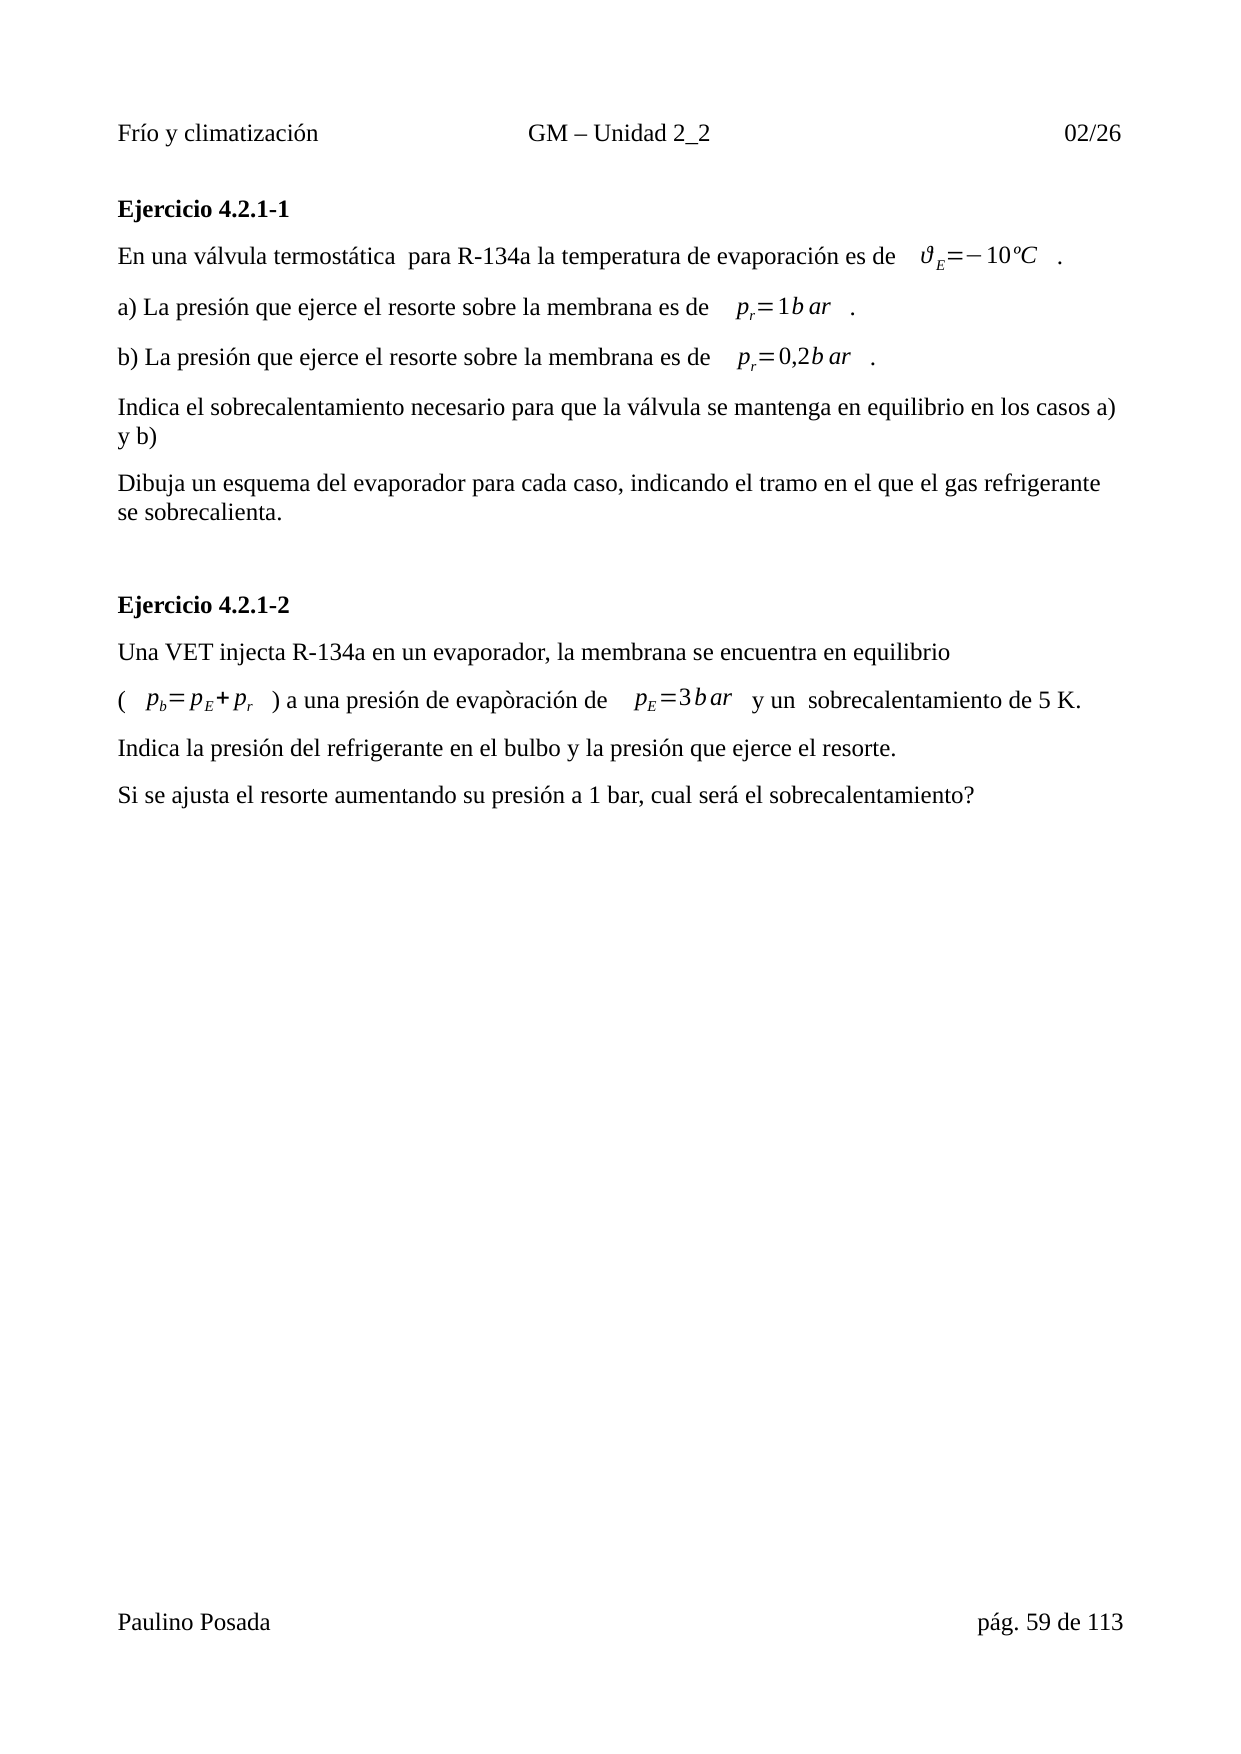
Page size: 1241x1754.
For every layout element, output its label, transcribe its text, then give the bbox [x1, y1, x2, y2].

text Dibuja un esquema del evaporador para cada caso, indicando el tramo en el que el gas refrigerante se sobrecalienta. [117, 468, 1123, 525]
text En una válvula termostática para R-134a la temperatura de evaporación es de . [117, 241, 1123, 273]
text Si se ajusta el resorte aumentando su presión a 1 bar, cual será el sobrecalentamiento? [117, 780, 1123, 809]
text Ejercicio 4.2.1-1 [117, 194, 1123, 223]
text Indica la presión del refrigerante en el bulbo y la presión que ejerce el resorte. [117, 733, 1123, 762]
text () a una presión de evapòración de y un sobrecalentamiento de 5 K. [117, 684, 1123, 715]
text Ejercicio 4.2.1-2 [117, 590, 1123, 619]
text a) La presión que ejerce el resorte sobre la membrana es de . [117, 292, 1123, 324]
text b) La presión que ejerce el resorte sobre la membrana es de . [117, 342, 1123, 374]
text Una VET injecta R-134a en un evaporador, la membrana se encuentra en equilibrio [117, 637, 1123, 666]
text Indica el sobrecalentamiento necesario para que la válvula se mantenga en equilibrio en los casos a) y b) [117, 392, 1123, 450]
